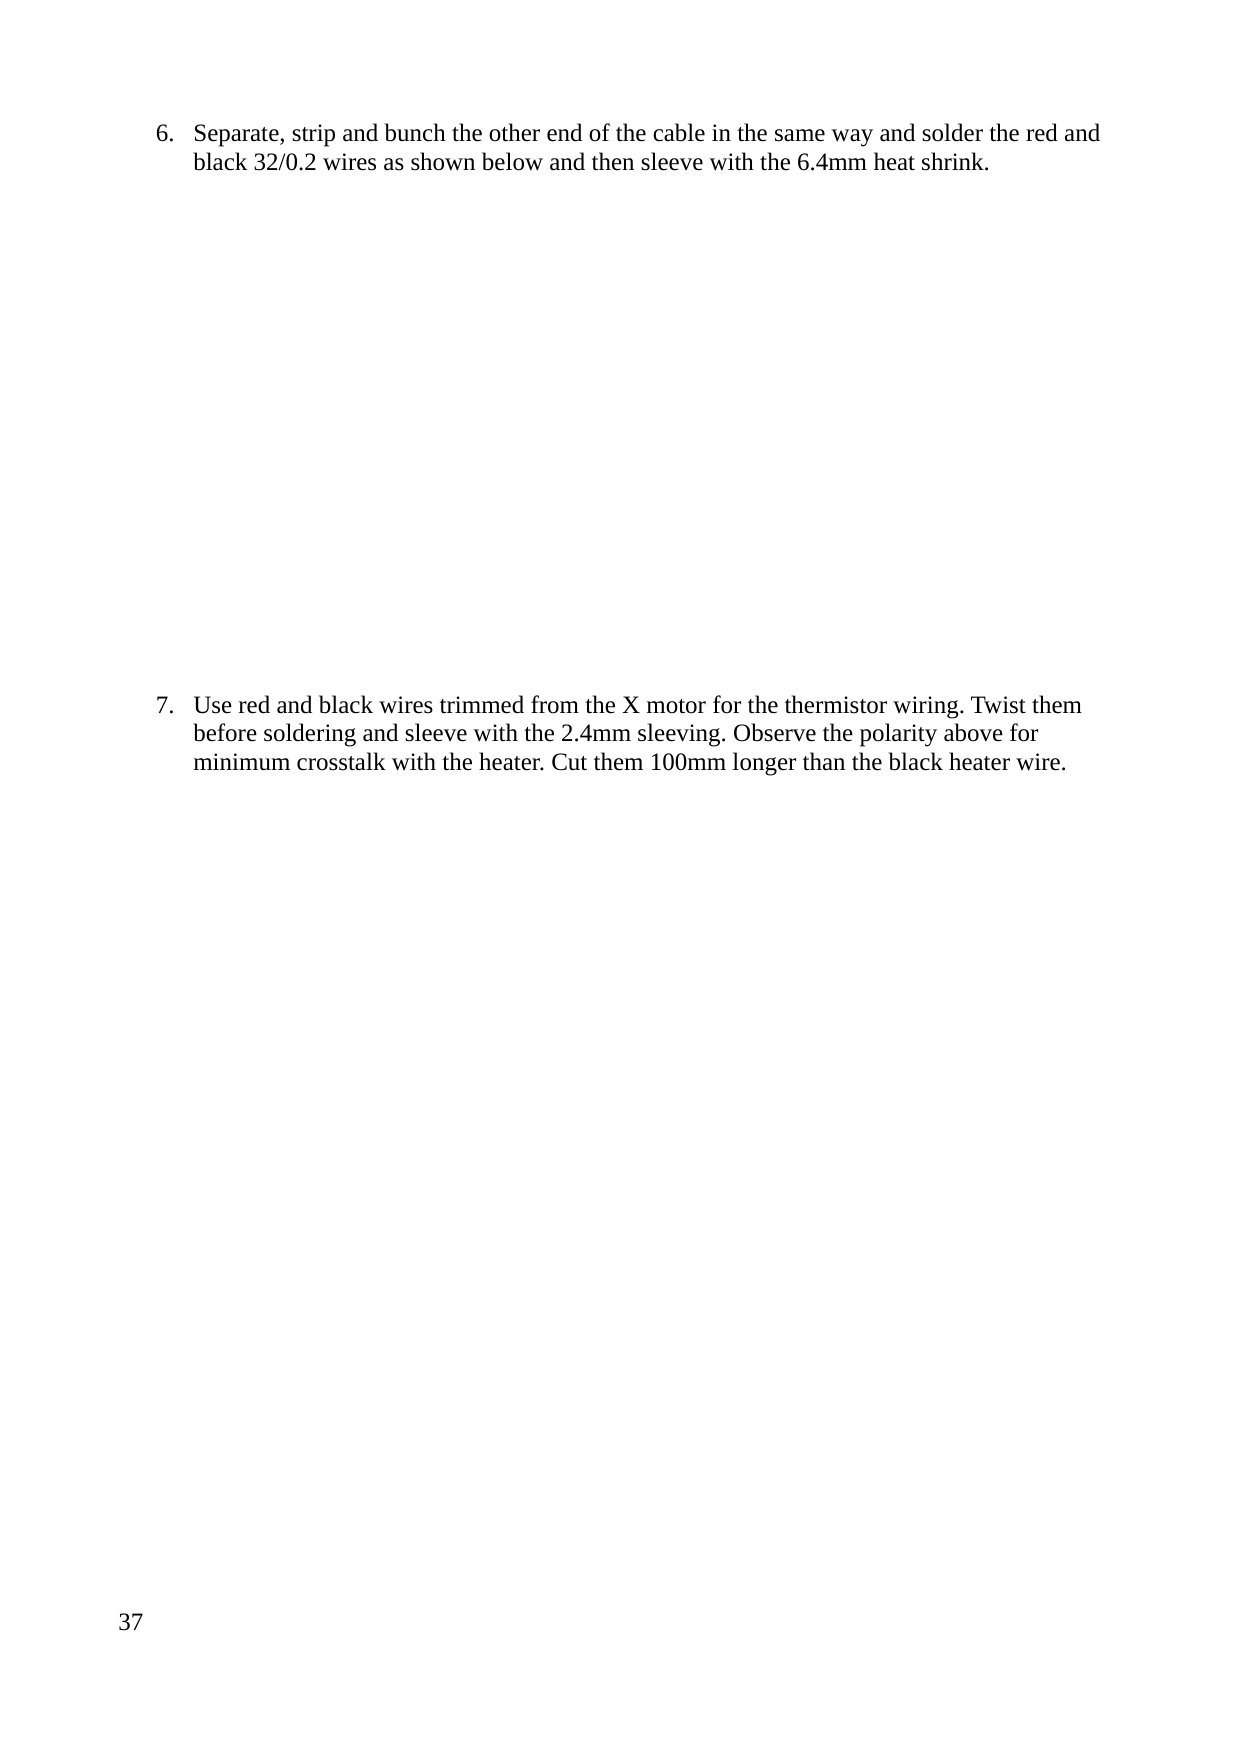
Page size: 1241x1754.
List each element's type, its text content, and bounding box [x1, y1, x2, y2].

list Separate, strip and bunch the other end of the cable in the same way and solder the red and black 32/0.2 wires as shown below and then sleeve with the 6.4mm heat shrink. [156, 118, 1122, 176]
list Use red and black wires trimmed from the X motor for the thermistor wiring. Twist them before soldering and sleeve with the 2.4mm sleeving. Observe the polarity above for minimum crosstalk with the heater. Cut them 100mm longer than the black heater wire. [156, 690, 1122, 776]
